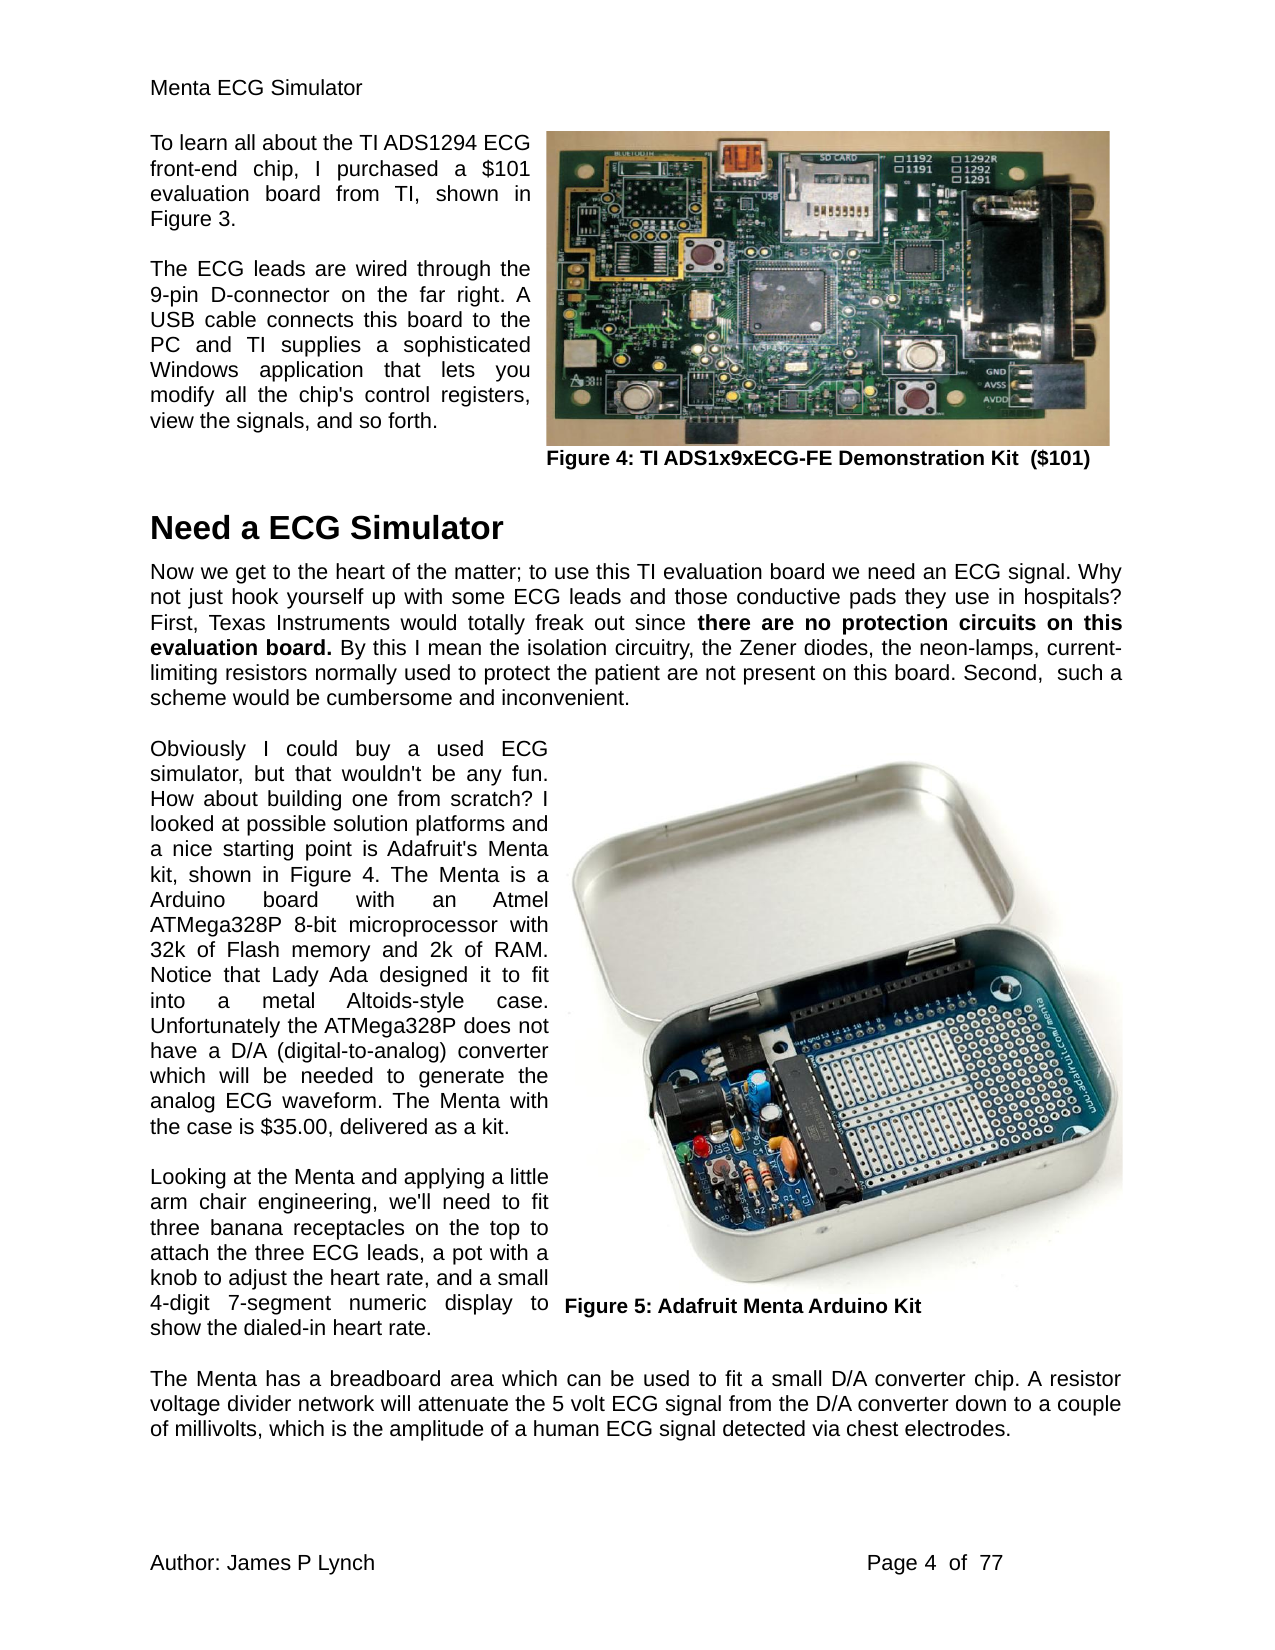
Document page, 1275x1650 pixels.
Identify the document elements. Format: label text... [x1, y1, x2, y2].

picture [546, 131, 1110, 446]
text Now we get to the heart of the matter; to use this TI evaluation board we need an ECG signal. Why not just hook yourself up with some ECG leads and those conductive pads they use in hospitals? First, Texas Instruments would totally freak out since there are no protection circuits on this evaluation board. By this I mean the isolation circuitry, the Zener diodes, the neon-lamps, current-limiting resistors normally used to protect the patient are not present on this board. Second, such a scheme would be cumbersome and inconvenient. [150, 559, 1124, 710]
text The ECG leads are wired through the 9-pin D-connector on the far right. A USB cable connects this board to the PC and TI supplies a sophisticated Windows application that lets you modify all the chip's control registers, view the signals, and so forth. [150, 256, 546, 433]
picture [564, 753, 1123, 1294]
text To learn all about the TI ADS1294 ECG front-end chip, I purchased a $101 evaluation board from TI, shown in Figure 3. [150, 130, 1124, 231]
subtitle Need a ECG Simulator [150, 508, 1124, 547]
text Figure 5: Adafruit Menta Arduino Kit [564, 1294, 1122, 1318]
text Figure 4: TI ADS1x9xECG-FE Demonstration Kit ($101) [546, 144, 1115, 469]
text The Menta has a breadboard area which can be used to fit a small D/A converter chip. A resistor voltage divider network will attenuate the 5 volt ECG signal from the D/A converter down to a couple of millivolts, which is the amplitude of a human ECG signal detected via chest electrodes. [150, 1366, 1124, 1441]
text Looking at the Menta and applying a little arm chair engineering, we'll need to fit three banana receptacles on the top to attach the three ECG leads, a pot with a knob to adjust the heart rate, and a small 4-digit 7-segment numeric display to show the dialed-in heart rate. [150, 1164, 1124, 1341]
text Obviously I could buy a used ECG simulator, but that wouldn't be any fun. How about building one from scratch? I looked at possible solution platforms and a nice starting point is Adafruit's Menta kit, shown in Figure 4. The Menta is a Arduino board with an Atmel ATMega328P 8-bit microprocessor with 32k of Flash memory and 2k of RAM. Notice that Lady Ada designed it to fit into a metal Altoids-style case. Unfortunately the ATMega328P does not have a D/A (digital-to-analog) converter which will be needed to generate the analog ECG waveform. The Menta with the case is $35.00, delivered as a kit. [150, 736, 1124, 1139]
